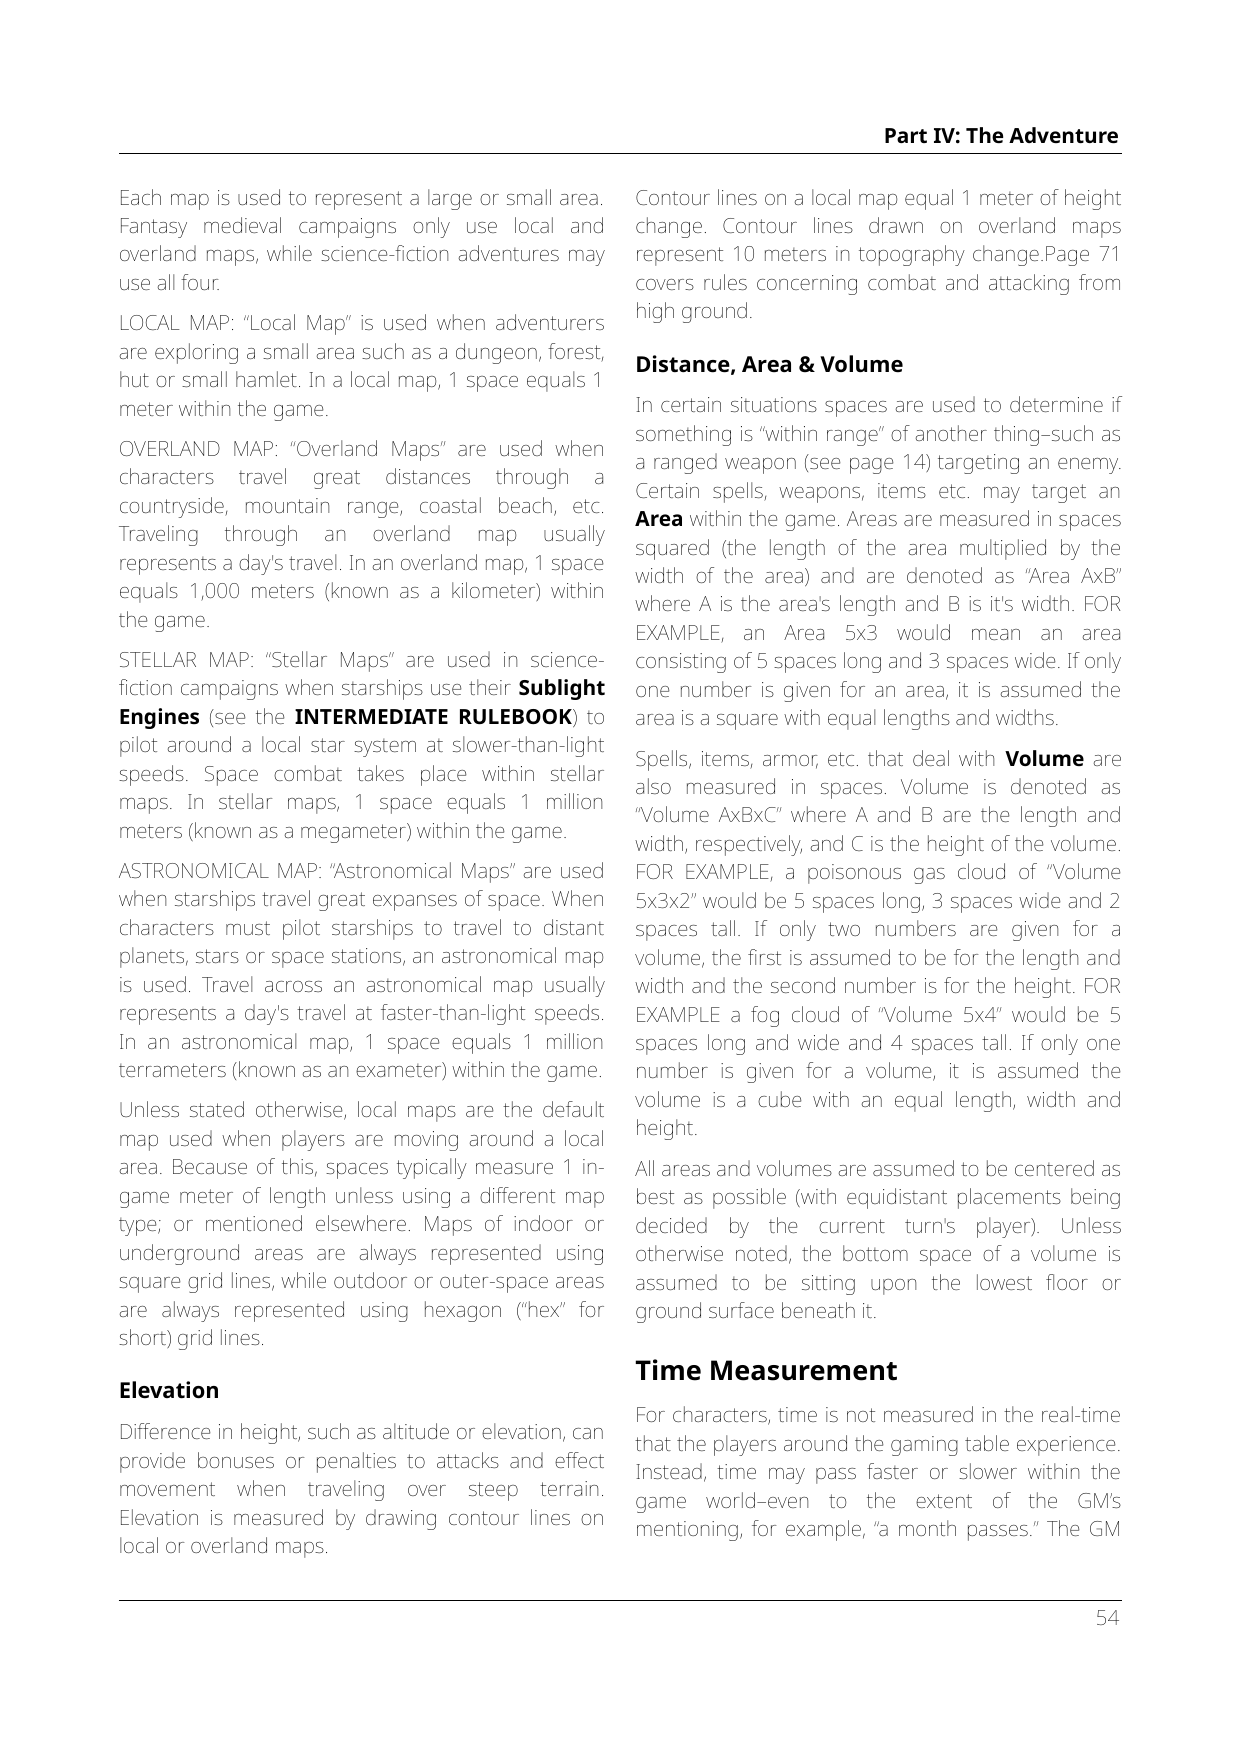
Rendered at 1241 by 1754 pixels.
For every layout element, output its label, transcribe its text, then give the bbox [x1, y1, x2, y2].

text Distance, Area & Volume [635, 349, 1122, 378]
text Each map is used to represent a large or small area. Fantasy medieval campaigns only use local and overland maps, while science-fiction adventures may use all four. [118, 183, 605, 296]
text Difference in height, such as altitude or elevation, can provide bonuses or penalties to attacks and effect movement when traveling over steep terrain. Elevation is measured by drawing contour lines on local or overland maps. [118, 1417, 605, 1559]
text STELLAR MAP: “Stellar Maps” are used in science-fiction campaigns when starships use their Sublight Engines (see the INTERMEDIATE RULEBOOK) to pilot around a local star system at slower-than-light speeds. Space combat takes place within stellar maps. In stellar maps, 1 space equals 1 million meters (known as a megameter) within the game. [118, 645, 605, 844]
text Unless stated otherwise, local maps are the default map used when players are moving around a local area. Because of this, spaces typically measure 1 in-game meter of length unless using a different map type; or mentioned elsewhere. Maps of indoor or underground areas are always represented using square grid lines, while outdoor or outer-space areas are always represented using hexagon (“hex” for short) grid lines. [118, 1096, 605, 1352]
text For characters, time is not measured in the real-time that the players around the gaming table experience. Instead, time may pass faster or slower within the game world–even to the extent of the GM’s mentioning, for example, “a month passes.” The GM [635, 1400, 1122, 1543]
text OVERLAND MAP: “Overland Maps” are used when characters travel great distances through a countryside, mountain range, coastal beach, etc. Traveling through an overland map usually represents a day's travel. In an overland map, 1 space equals 1,000 meters (known as a kilometer) within the game. [118, 434, 605, 633]
text All areas and volumes are assumed to be centered as best as possible (with equidistant placements being decided by the current turn's player). Unless otherwise noted, the bottom space of a volume is assumed to be sitting upon the lowest floor or ground surface beneath it. [635, 1154, 1122, 1324]
text LOCAL MAP: “Local Map” is used when adventurers are exploring a small area such as a dungeon, forest, hut or small hamlet. In a local map, 1 space equals 1 meter within the game. [118, 308, 605, 422]
text ASTRONOMICAL MAP: “Astronomical Maps” are used when starships travel great expanses of space. When characters must pilot starships to travel to distant planets, stars or space stations, an astronomical map is used. Travel across an astronomical map usually represents a day's travel at faster-than-light speeds. In an astronomical map, 1 space equals 1 million terrameters (known as an exameter) within the game. [118, 856, 605, 1084]
text In certain situations spaces are used to determine if something is “within range” of another thing–such as a ranged weapon (see page 10) targeting an enemy. Certain spells, weapons, items etc. may target an Area within the game. Areas are measured in spaces squared (the length of the area multiplied by the width of the area) and are denoted as “Area AxB” where A is the area's length and B is it's width. FOR EXAMPLE, an Area 5x3 would mean an area consisting of 5 spaces long and 3 spaces wide. If only one number is given for an area, it is assumed the area is a square with equal lengths and widths. [635, 391, 1122, 732]
text Elevation [118, 1376, 605, 1405]
text Spells, items, armor, etc. that deal with Volume are also measured in spaces. Volume is denoted as “Volume AxBxC” where A and B are the length and width, respectively, and C is the height of the volume. FOR EXAMPLE, a poisonous gas cloud of “Volume 5x3x2” would be 5 spaces long, 3 spaces wide and 2 spaces tall. If only two numbers are given for a volume, the first is assumed to be for the length and width and the second number is for the height. FOR EXAMPLE a fog cloud of “Volume 5x4” would be 5 spaces long and wide and 4 spaces tall. If only one number is given for a volume, it is assumed the volume is a cube with an equal length, width and height. [635, 744, 1122, 1142]
subtitle Time Measurement [635, 1351, 1122, 1388]
text Contour lines on a local map equal 1 meter of height change. Contour lines drawn on overland maps represent 10 meters in topography change.Page 68 covers rules concerning combat and attacking from high ground. [635, 183, 1122, 325]
